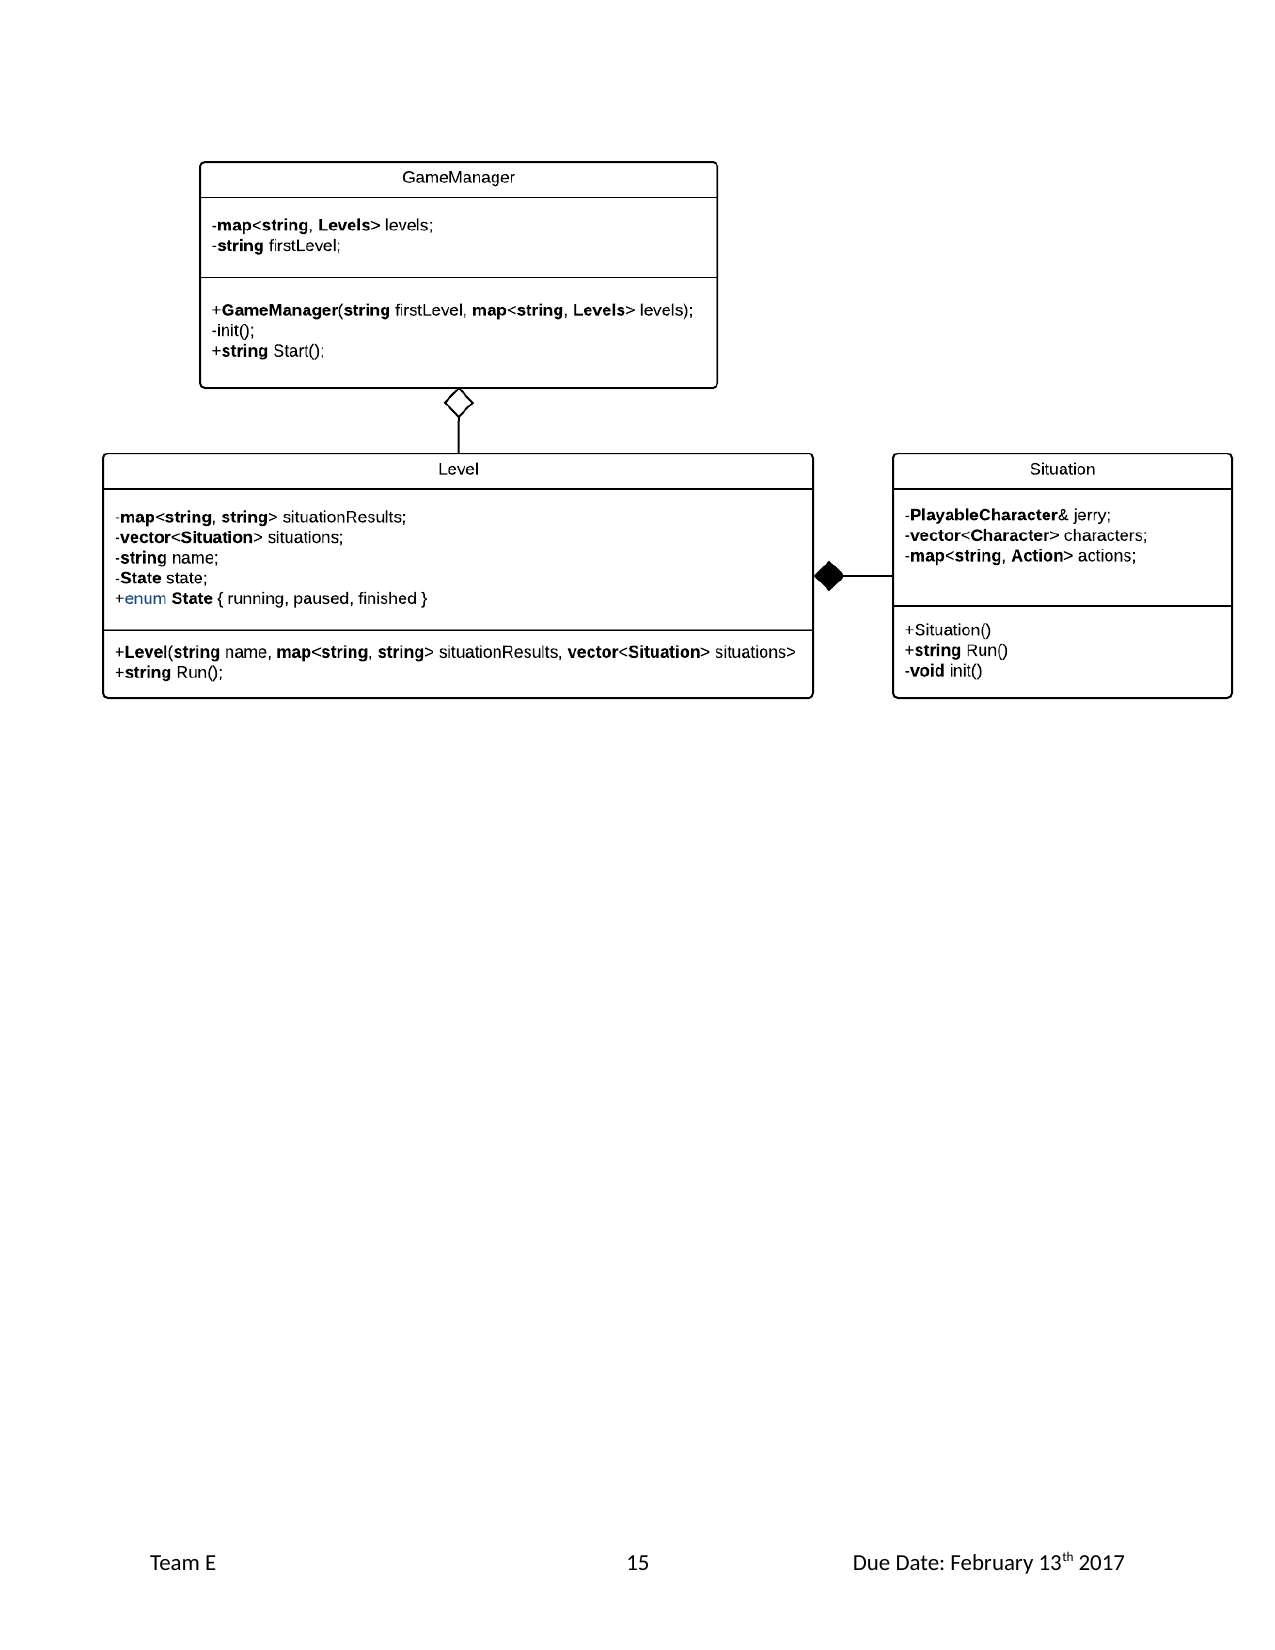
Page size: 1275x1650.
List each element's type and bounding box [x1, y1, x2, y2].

picture [39, 150, 1236, 726]
